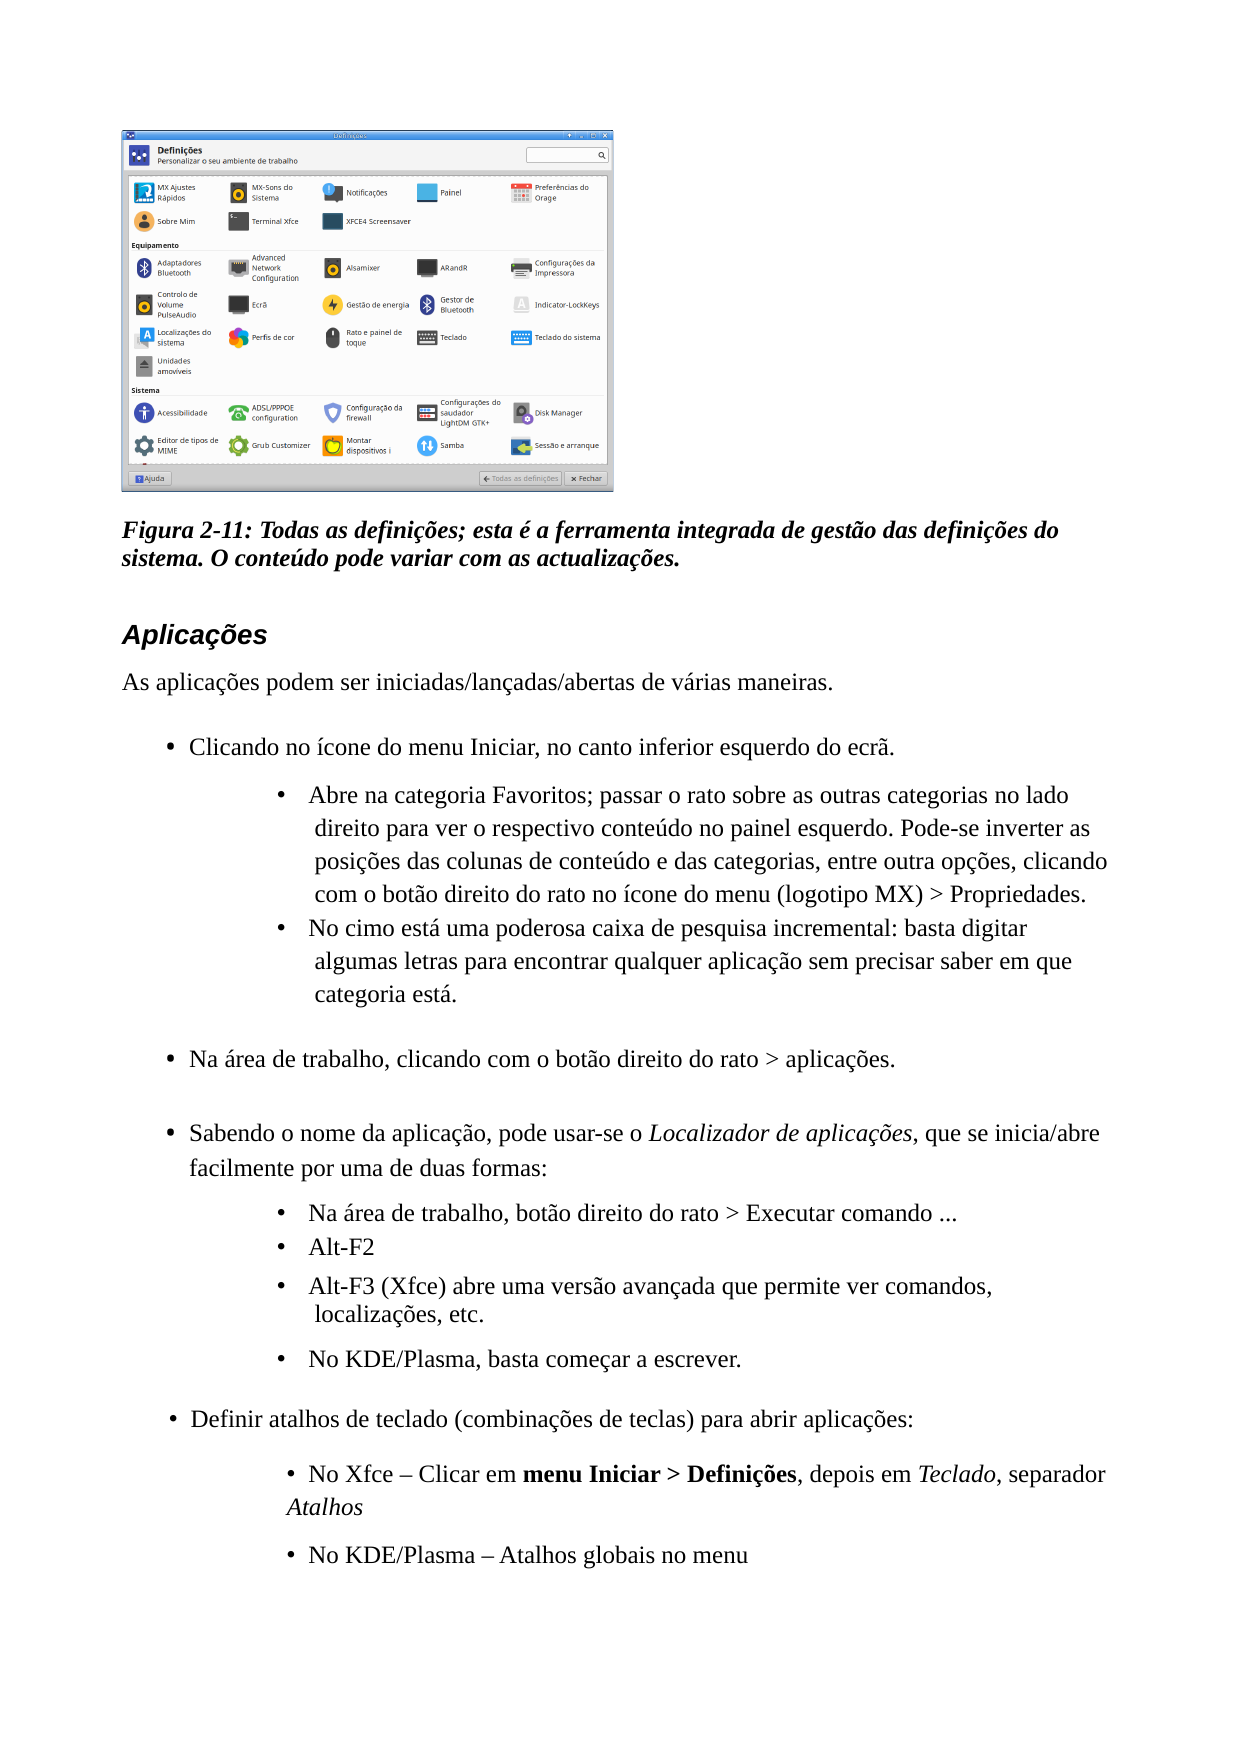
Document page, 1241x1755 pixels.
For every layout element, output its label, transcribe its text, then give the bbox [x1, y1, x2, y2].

list Na área de trabalho, botão direito do rato > Executar comando ... [271, 1193, 1122, 1227]
list Abre na categoria Favoritos; passar o rato sobre as outras categorias no lado direito para ver o respectivo conteúdo no painel esquerdo. Pode-se inverter as posições das colunas de conteúdo e das categorias, entre outra opções, clicando com o botão direito do rato no ícone do menu (logotipo MX) > Propriedades. [271, 774, 1122, 907]
list Na área de trabalho, clicando com o botão direito do rato > aplicações. [159, 1034, 1122, 1074]
list No KDE/Plasma – Atalhos globais no menu [251, 1534, 1122, 1575]
picture [121, 130, 614, 492]
list No cimo está uma poderosa caixa de pesquisa incremental: basta digitar algumas letras para encontrar qualquer aplicação sem precisar saber em que categoria está. [271, 907, 1122, 1014]
subtitle Aplicações [115, 613, 1122, 651]
list Alt-F3 (Xfce) abre uma versão avançada que permite ver comandos, localizações, etc. [271, 1266, 1122, 1327]
text Figura 2-11: Todas as definições; esta é a ferramenta integrada de gestão das definições do sistema. O conteúdo pode variar com as actualizações. [115, 510, 1122, 572]
list No KDE/Plasma, basta começar a escrever. [271, 1339, 1122, 1379]
list Definir atalhos de teclado (combinações de teclas) para abrir aplicações: [163, 1399, 1122, 1439]
text As aplicações podem ser iniciadas/lançadas/abertas de várias maneiras. [115, 662, 1122, 702]
list Sabendo o nome da aplicação, pode usar-se o Localizador de aplicações, que se inicia/abre facilmente por uma de duas formas: [159, 1108, 1122, 1188]
list No Xfce – Clicar em menu Iniciar > Definições, depois em Teclado, separador Atalhos [251, 1453, 1122, 1521]
list Alt-F2 [271, 1227, 1122, 1261]
list Clicando no ícone do menu Iniciar, no canto inferior esquerdo do ecrã. [159, 722, 1122, 769]
